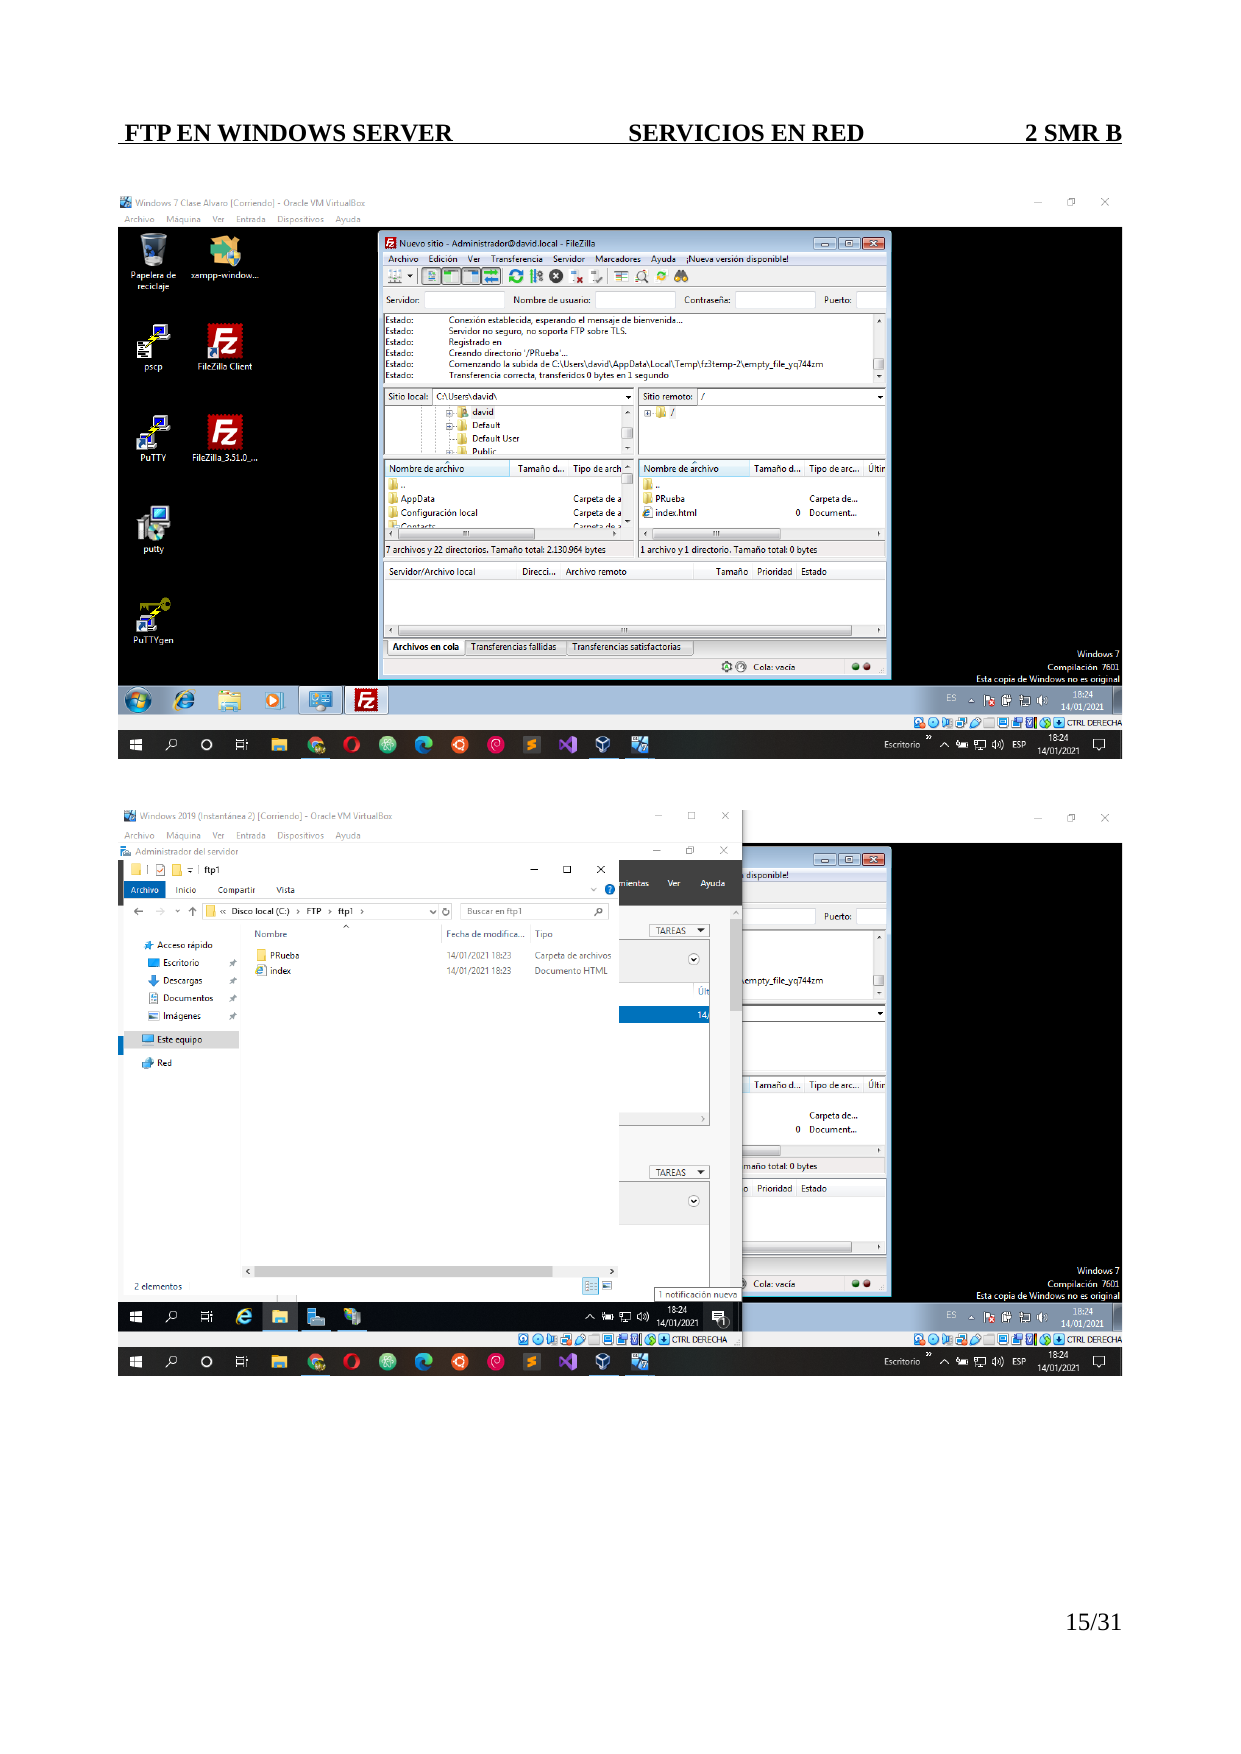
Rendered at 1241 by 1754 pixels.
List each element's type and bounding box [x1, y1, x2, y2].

picture [118, 810, 1123, 1376]
picture [118, 194, 1123, 759]
